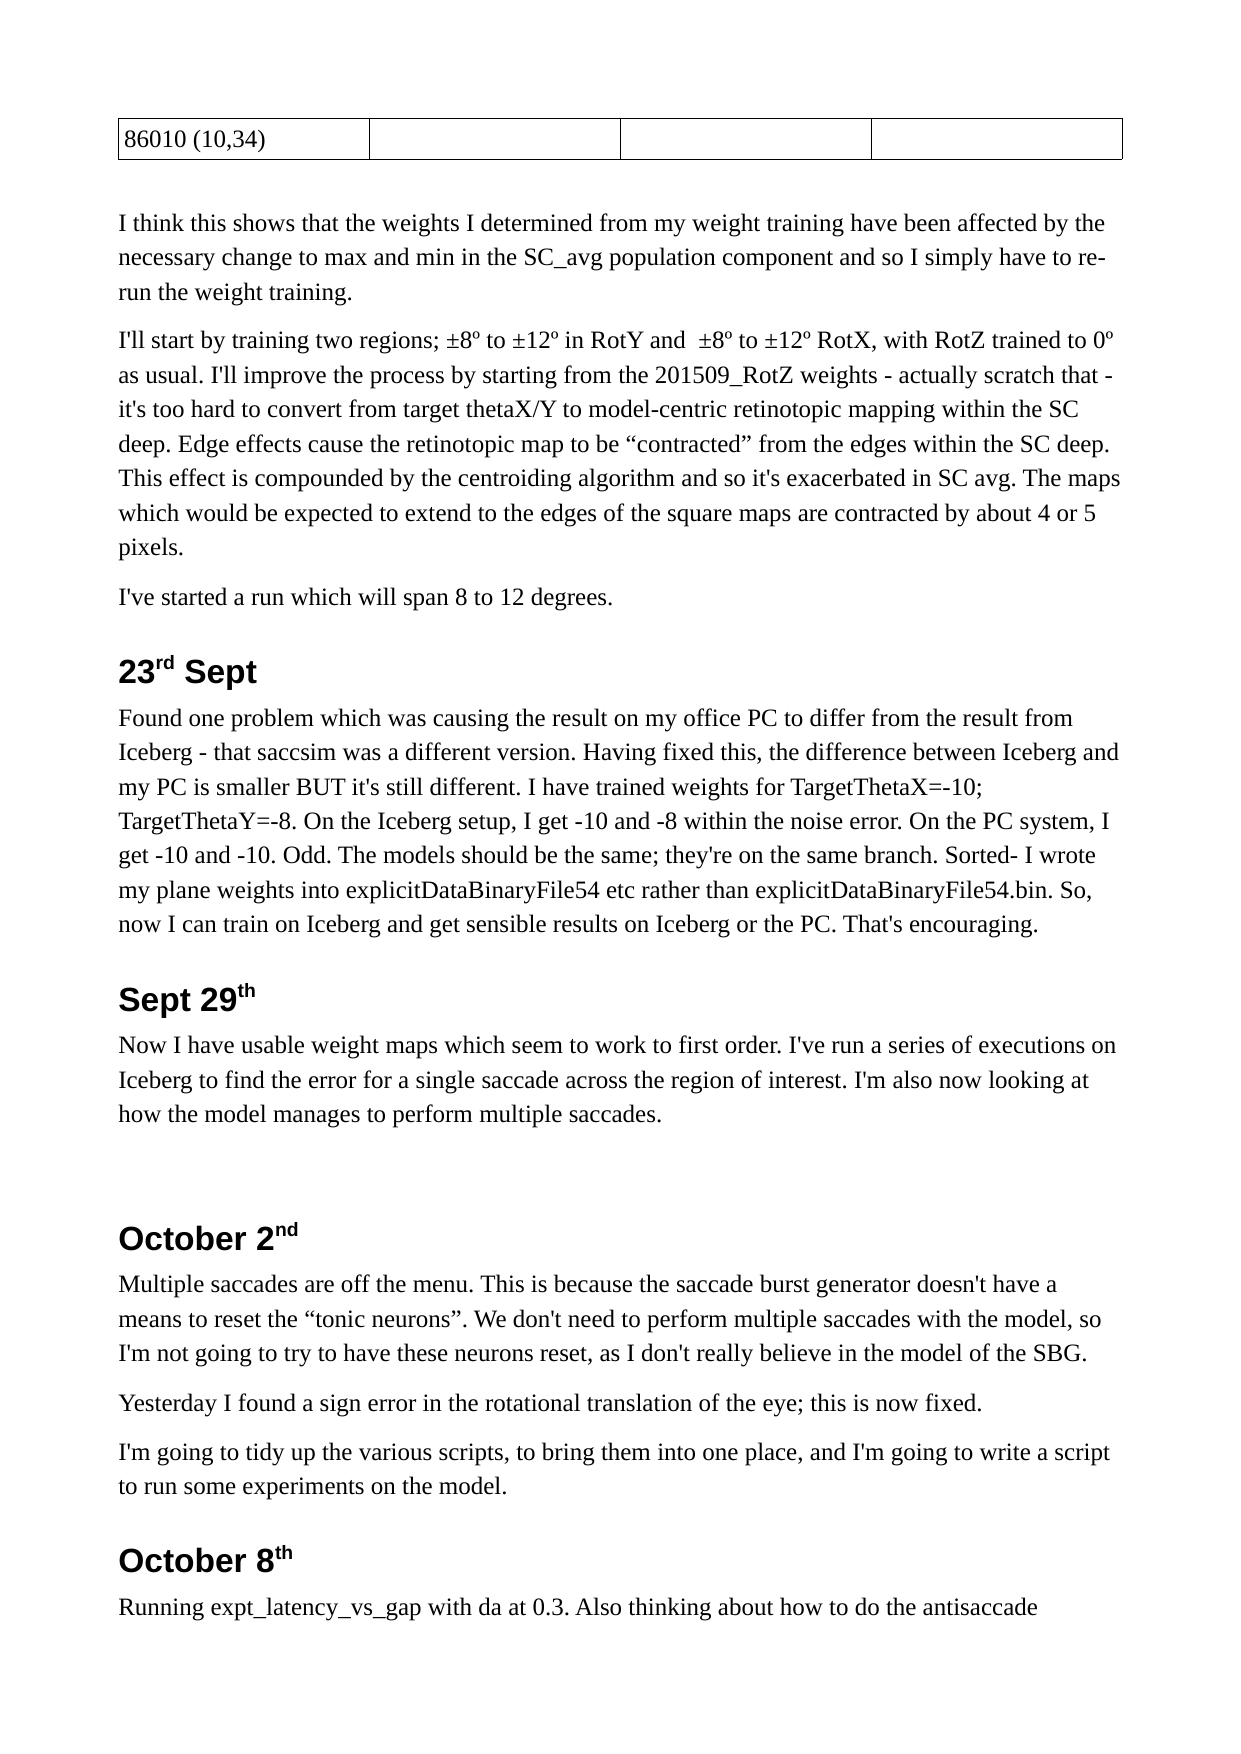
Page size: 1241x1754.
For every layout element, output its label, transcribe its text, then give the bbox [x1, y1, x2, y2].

table_cell 86010 (10,34) [119, 119, 369, 158]
table_cell [370, 119, 620, 158]
text I think this shows that the weights I determined from my weight training have been affected by the necessary change to max and min in the SC_avg population component and so I simply have to re-run the weight training. [118, 208, 1122, 305]
table_cell [872, 119, 1122, 158]
text Running expt_latency_vs_gap with da at 0.3. Also thinking about how to do the antisaccade [118, 1592, 1122, 1621]
table_cell [621, 119, 871, 158]
subtitle 23rd Sept [118, 651, 1122, 690]
text Found one problem which was causing the result on my office PC to differ from the result from Iceberg - that saccsim was a different version. Having fixed this, the difference between Iceberg and my PC is smaller BUT it's still different. I have trained weights for TargetThetaX=-10; TargetThetaY=-8. On the Iceberg setup, I get -10 and -8 within the noise error. On the PC system, I get -10 and -10. Odd. The models should be the same; they're on the same branch. Sorted- I wrote my plane weights into explicitDataBinaryFile54 etc rather than explicitDataBinaryFile54.bin. So, now I can train on Iceberg and get sensible results on Iceberg or the PC. That's encouraging. [118, 703, 1122, 938]
text Yesterday I found a sign error in the rotational translation of the eye; this is now fixed. [118, 1388, 1122, 1416]
subtitle October 8th [118, 1541, 1122, 1580]
text I'm going to tidy up the various scripts, to bring them into one place, and I'm going to write a script to run some experiments on the model. [118, 1437, 1122, 1500]
text I'll start by training two regions; ±8º to ±12º in RotY and ±8º to ±12º RotX, with RotZ trained to 0º as usual. I'll improve the process by starting from the 201509_RotZ weights - actually scratch that - it's too hard to convert from target thetaX/Y to model-centric retinotopic mapping within the SC deep. Edge effects cause the retinotopic map to be “contracted” from the edges within the SC deep. This effect is compounded by the centroiding algorithm and so it's exacerbated in SC avg. The maps which would be expected to extend to the edges of the square maps are contracted by about 4 or 5 pixels. [118, 326, 1122, 561]
text Now I have usable weight maps which seem to work to first order. I've run a series of executions on Iceberg to find the error for a single saccade across the region of interest. I'm also now looking at how the model manages to perform multiple saccades. [118, 1031, 1122, 1128]
text I've started a run which will span 8 to 12 degrees. [118, 582, 1122, 610]
subtitle October 2nd [118, 1218, 1122, 1257]
subtitle Sept 29th [118, 979, 1122, 1018]
text Multiple saccades are off the menu. This is because the saccade burst generator doesn't have a means to reset the “tonic neurons”. We don't need to perform multiple saccades with the model, so I'm not going to try to have these neurons reset, as I don't really believe in the model of the SBG. [118, 1269, 1122, 1367]
